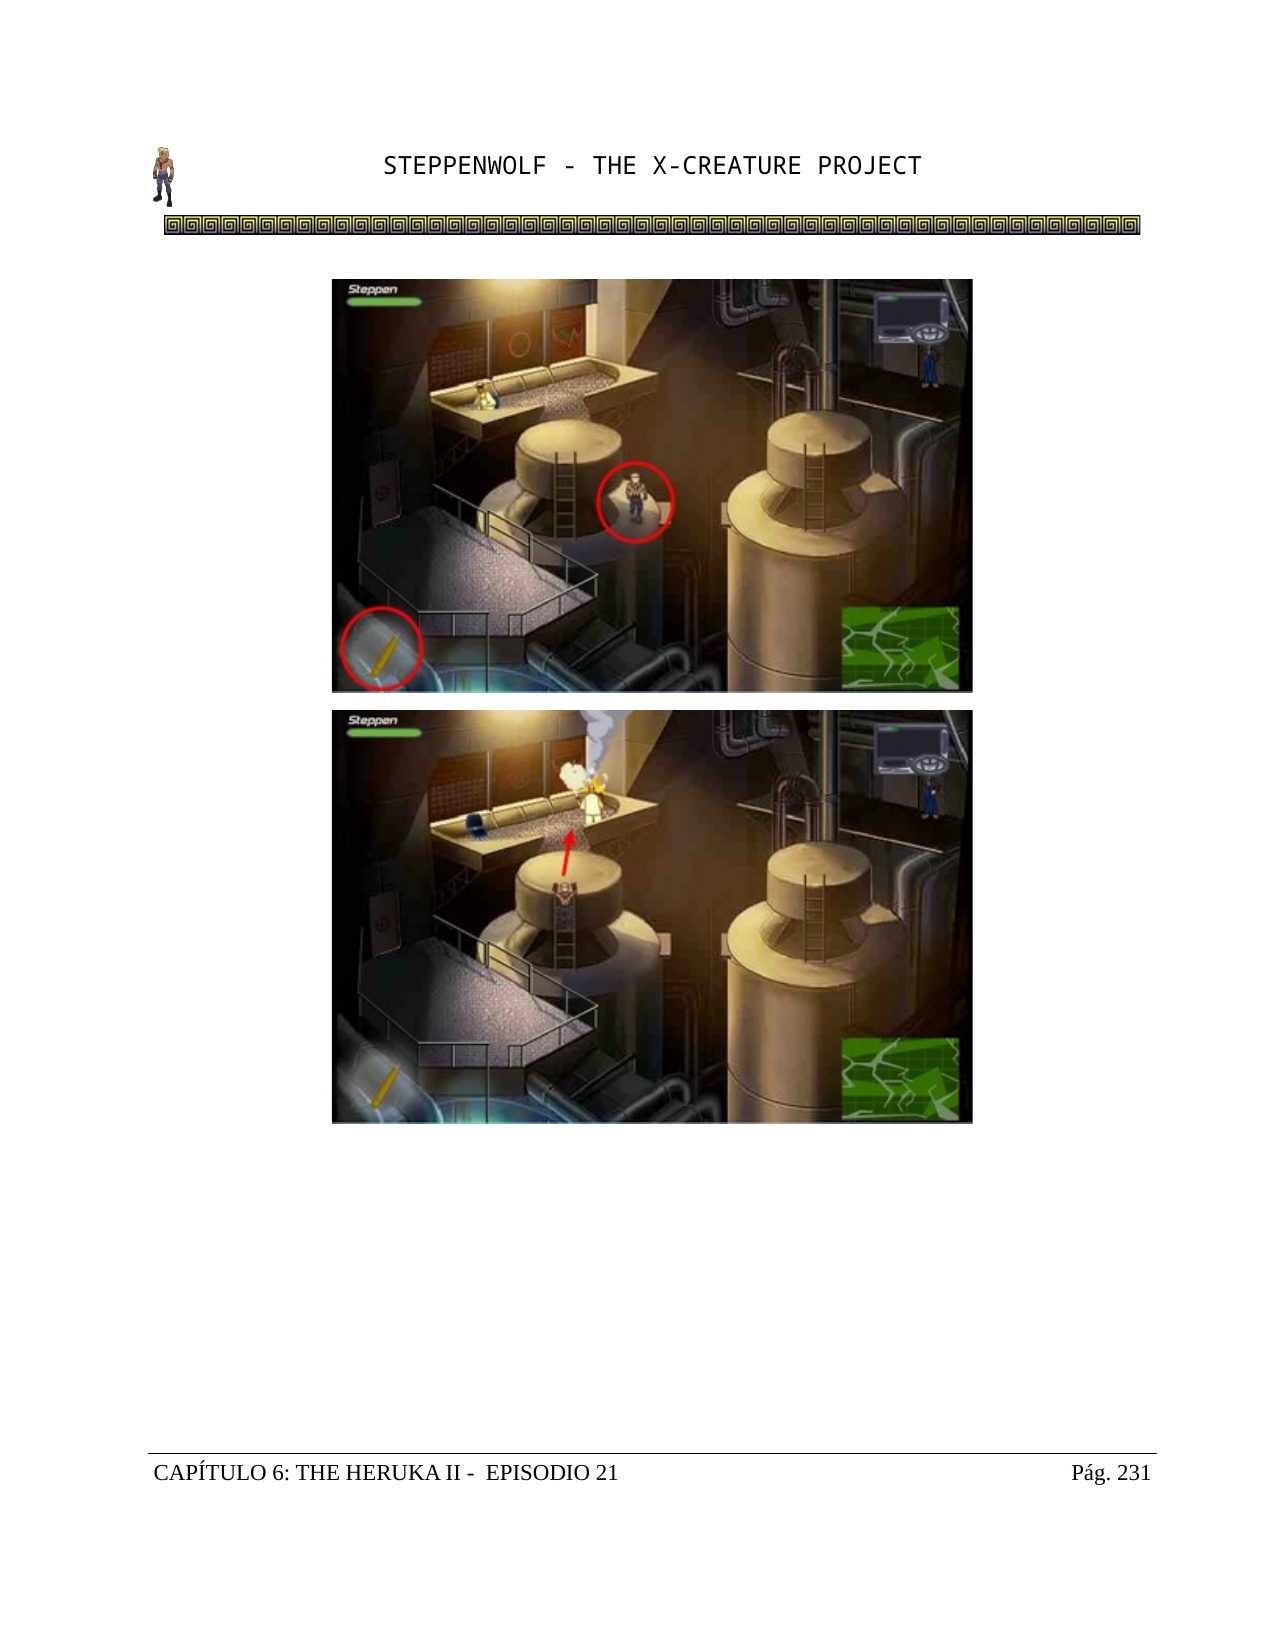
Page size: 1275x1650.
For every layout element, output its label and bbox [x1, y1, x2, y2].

picture [331, 710, 973, 1124]
picture [331, 279, 973, 693]
picture [164, 215, 1141, 235]
picture [147, 147, 181, 207]
